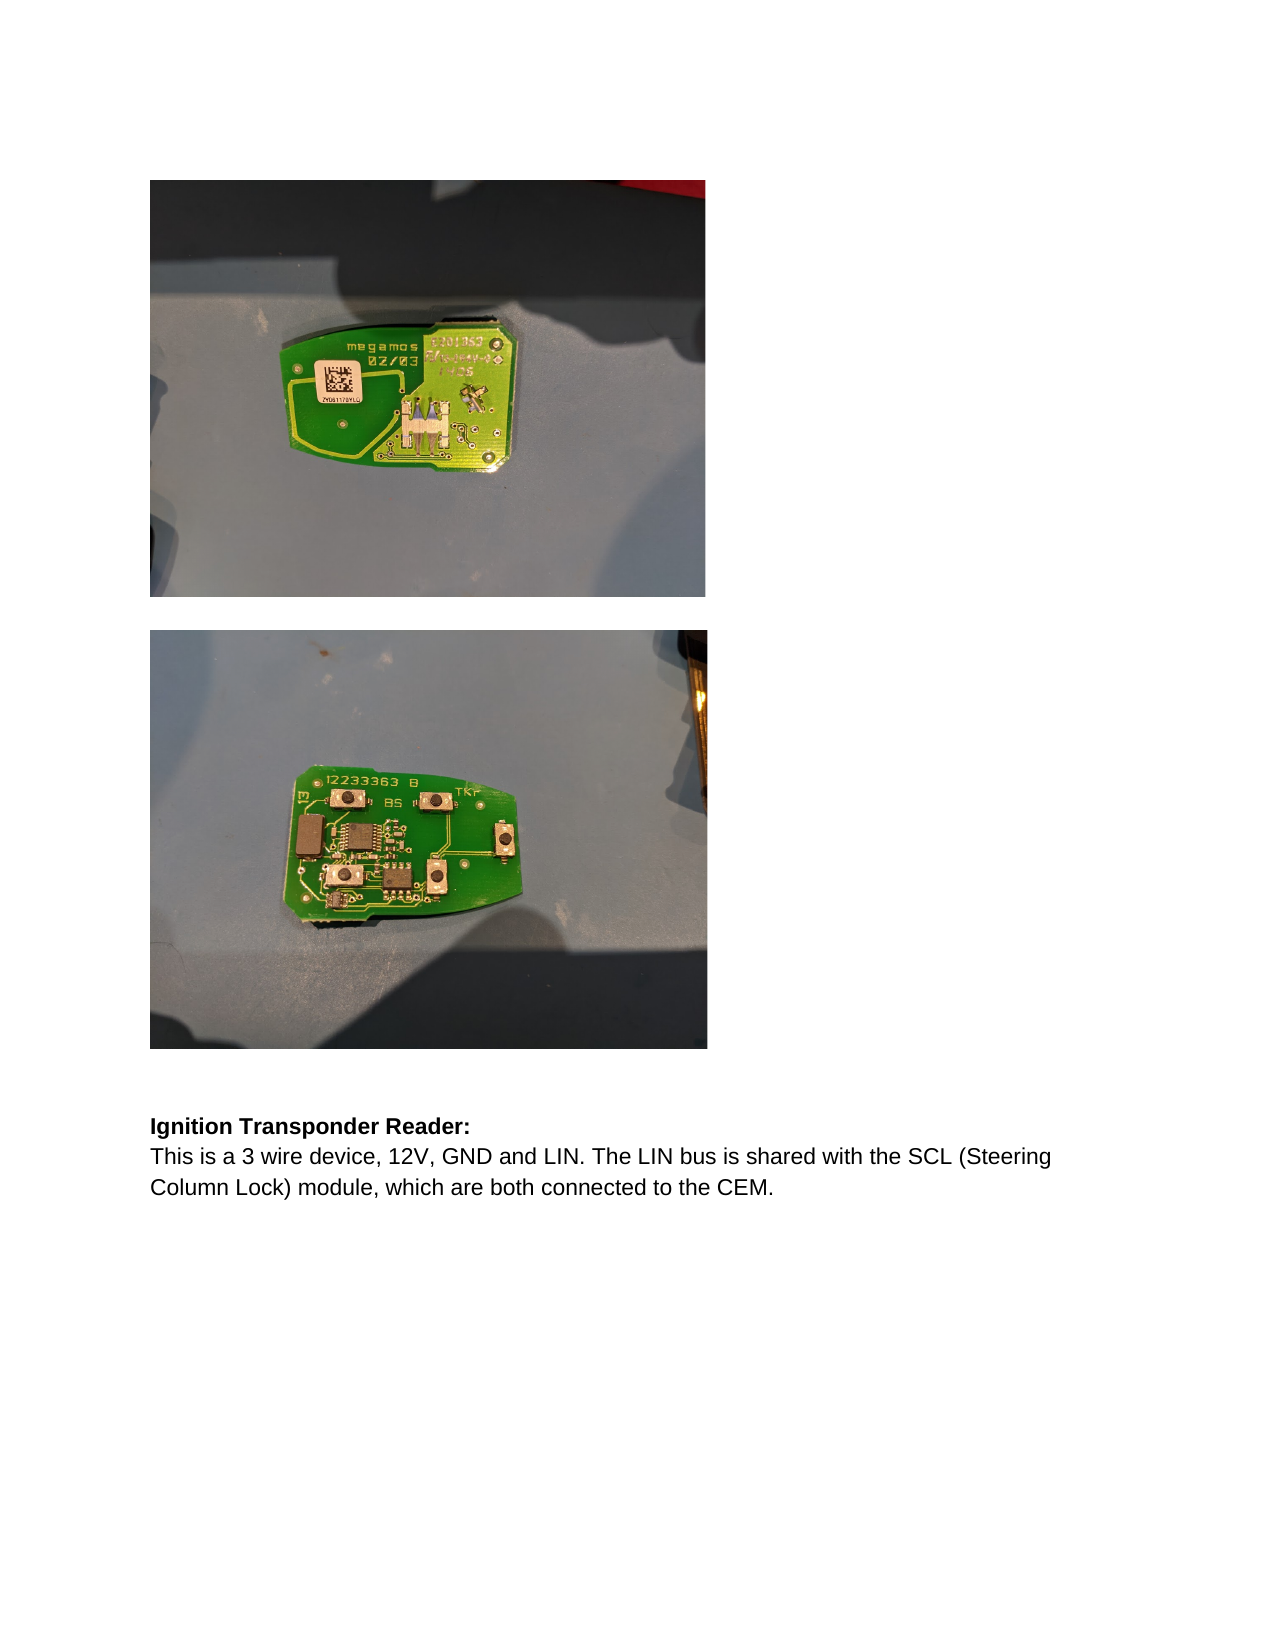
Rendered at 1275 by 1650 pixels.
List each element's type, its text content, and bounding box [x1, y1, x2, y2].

text Ignition Transponder Reader: [150, 1113, 1125, 1139]
picture [150, 630, 708, 1049]
picture [150, 180, 706, 597]
text This is a 3 wire device, 12V, GND and LIN. The LIN bus is shared with the SCL (Steering Column Lock) module, which are both connected to the CEM. [150, 1143, 1125, 1200]
